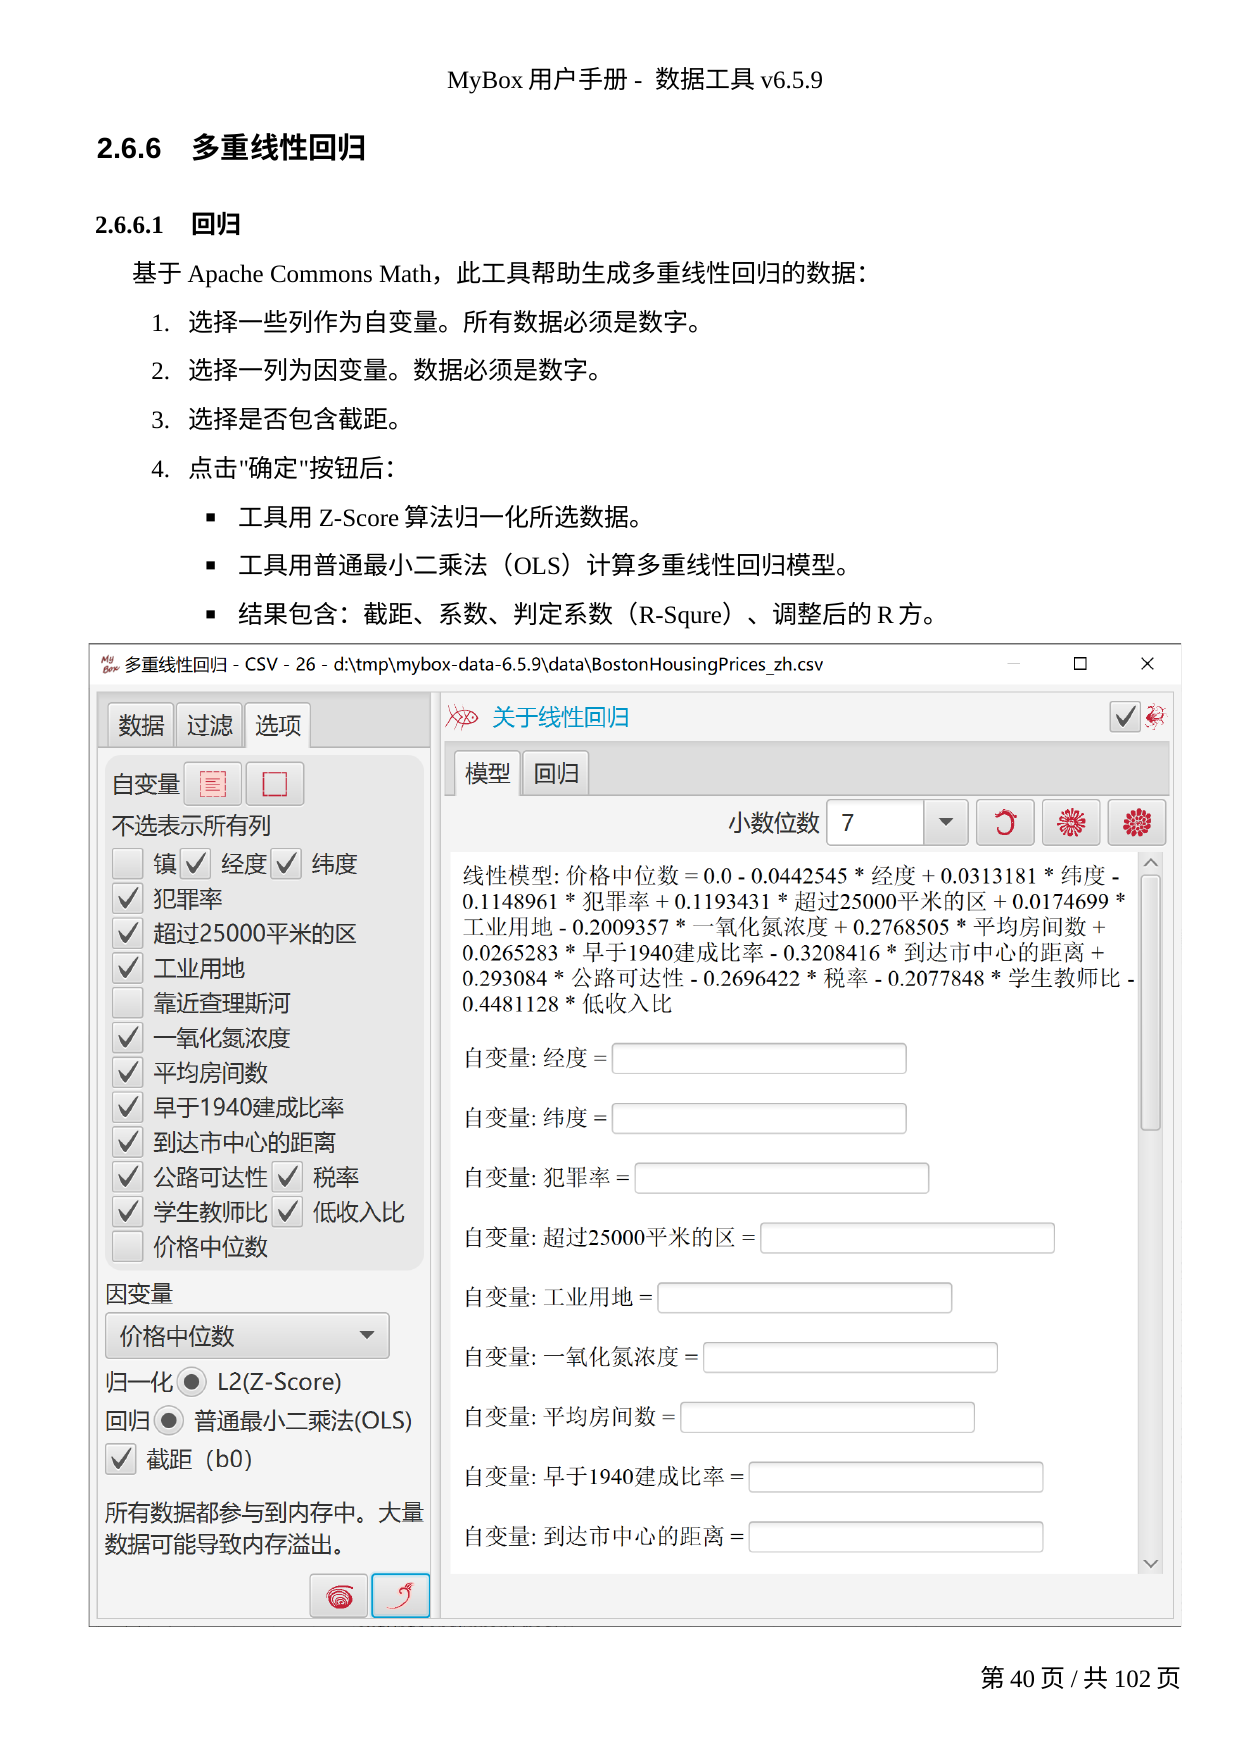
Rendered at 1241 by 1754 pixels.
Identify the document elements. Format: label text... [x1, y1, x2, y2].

subtitle 多重线性回归 [88, 125, 1181, 167]
list 结果包含：截距、系数、判定系数（R-Squre）、调整后的R方。 [201, 594, 1181, 631]
list 选择一列为因变量。数据必须是数字。 [151, 351, 1181, 387]
list 点击"确定"按钮后： [151, 448, 1181, 484]
list 工具用Z-Score算法归一化所选数据。 [201, 497, 1181, 533]
list 选择一些列作为自变量。所有数据必须是数字。 [151, 302, 1181, 338]
picture [88, 643, 1182, 1627]
list 工具用普通最小二乘法（OLS）计算多重线性回归模型。 [201, 546, 1181, 582]
list 选择是否包含截距。 [151, 399, 1181, 436]
subtitle 回归 [88, 204, 1181, 241]
text 基于Apache Commons Math，此工具帮助生成多重线性回归的数据： [88, 253, 1181, 289]
